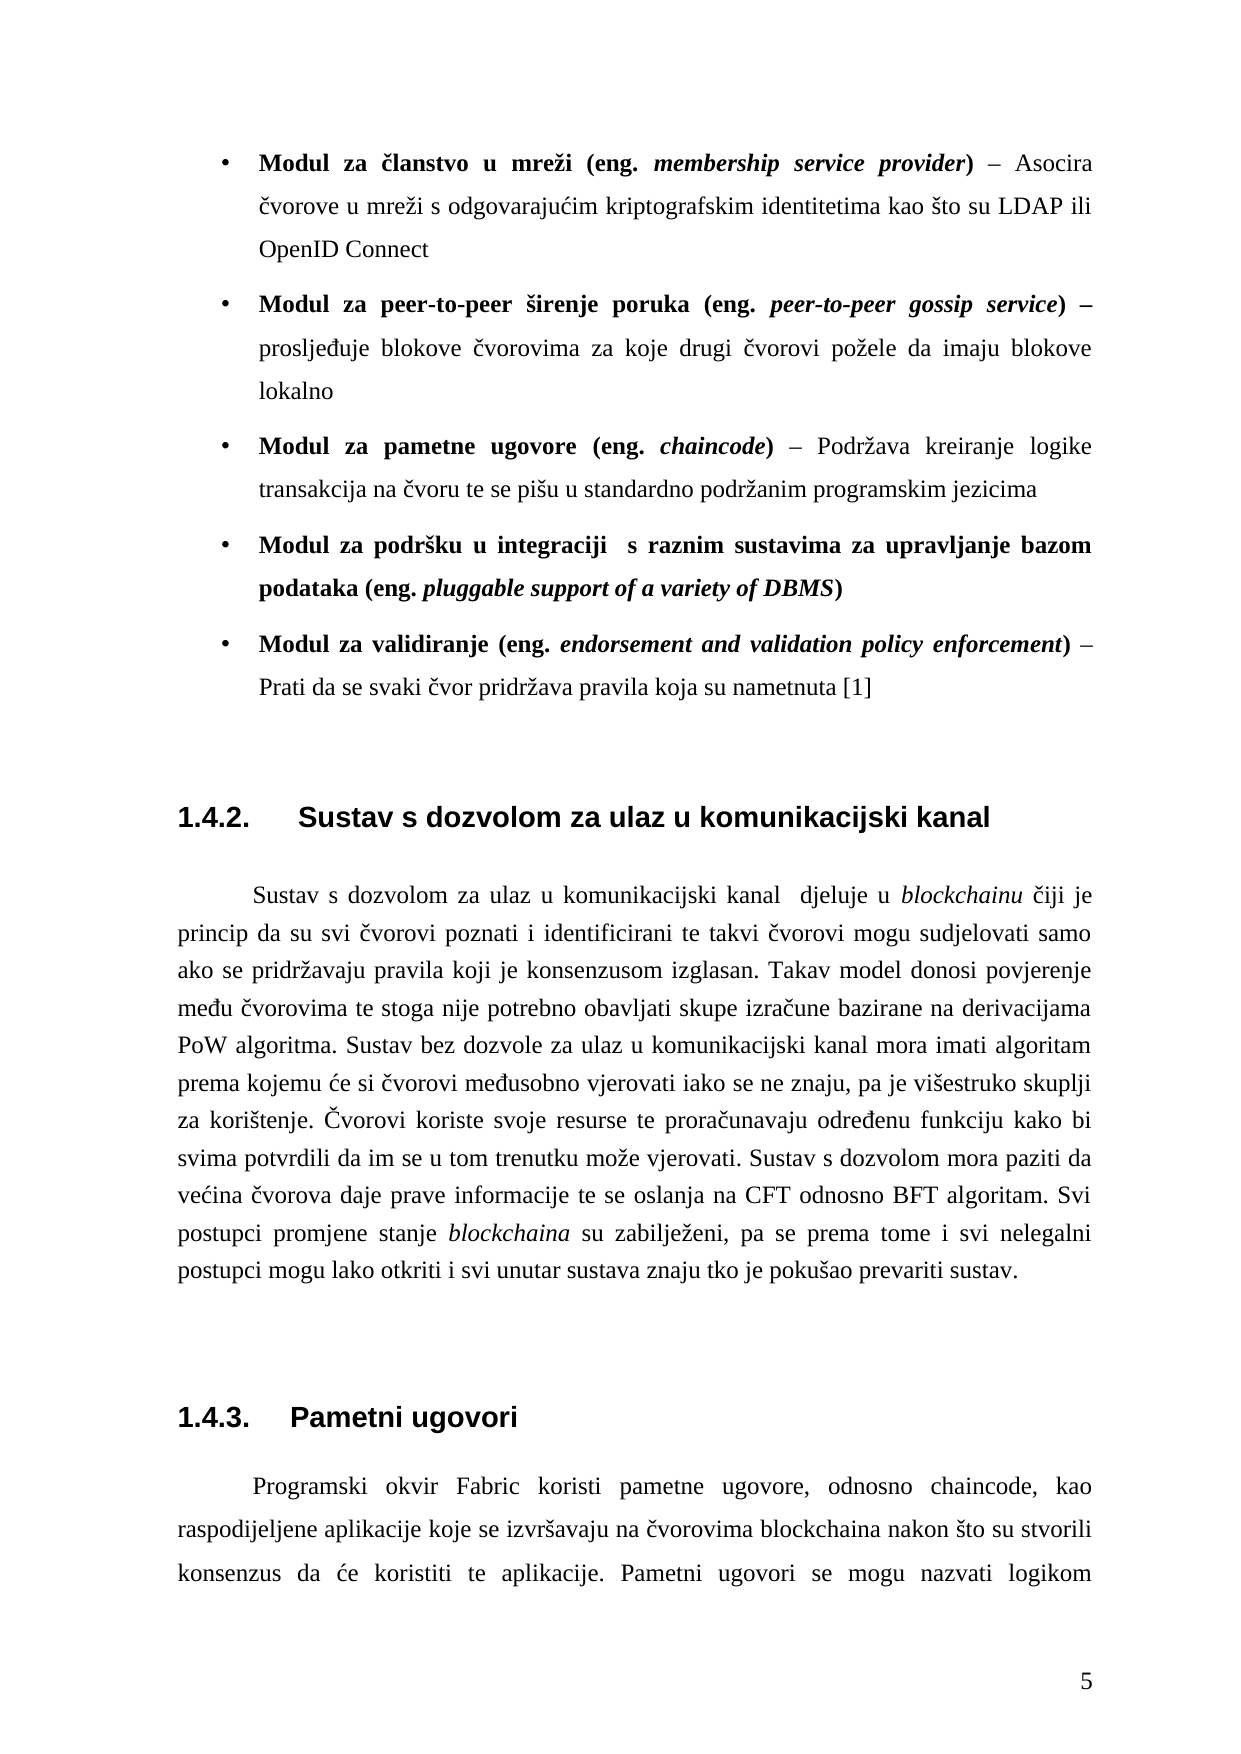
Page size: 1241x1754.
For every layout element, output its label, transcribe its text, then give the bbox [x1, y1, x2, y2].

list Modul za podršku u integraciji s raznim sustavima za upravljanje bazom podataka (eng. pluggable support of a variety of DBMS) [221, 530, 1092, 602]
text Sustav s dozvolom za ulaz u komunikacijski kanal djeluje u blockchainu čiji je princip da su svi čvorovi poznati i identificirani te takvi čvorovi mogu sudjelovati samo ako se pridržavaju pravila koji je konsenzusom izglasan. Takav model donosi povjerenje među čvorovima te stoga nije potrebno obavljati skupe izračune bazirane na derivacijama PoW algoritma. Sustav bez dozvole za ulaz u komunikacijski kanal mora imati algoritam prema kojemu će si čvorovi međusobno vjerovati iako se ne znaju, pa je višestruko skuplji za korištenje. Čvorovi koriste svoje resurse te proračunavaju određenu funkciju kako bi svima potvrdili da im se u tom trenutku može vjerovati. Sustav s dozvolom mora paziti da većina čvorova daje prave informacije te se oslanja na CFT odnosno BFT algoritam. Svi postupci promjene stanje blockchaina su zabilježeni, pa se prema tome i svi nelegalni postupci mogu lako otkriti i svi unutar sustava znaju tko je pokušao prevariti sustav. [177, 871, 1092, 1284]
subtitle Pametni ugovori [177, 1396, 1092, 1434]
list Modul za pametne ugovore (eng. chaincode) – Podržava kreiranje logike transakcija na čvoru te se pišu u standardno podržanim programskim jezicima [221, 431, 1092, 503]
list Modul za validiranje (eng. endorsement and validation policy enforcement) – Prati da se svaki čvor pridržava pravila koja su nametnuta [1] [221, 629, 1092, 701]
subtitle Sustav s dozvolom za ulaz u komunikacijski kanal [177, 796, 1092, 834]
text Programski okvir Fabric koristi pametne ugovore, odnosno chaincode, kao raspodijeljene aplikacije koje se izvršavaju na čvorovima blockchaina nakon što su stvorili konsenzus da će koristiti te aplikacije. Pametni ugovori se mogu nazvati logikom [177, 1471, 1092, 1586]
list Modul za peer-to-peer širenje poruka (eng. peer-to-peer gossip service) – prosljeđuje blokove čvorovima za koje drugi čvorovi požele da imaju blokove lokalno [221, 289, 1092, 404]
list Modul za članstvo u mreži (eng. membership service provider) – Asocira čvorove u mreži s odgovarajućim kriptografskim identitetima kao što su LDAP ili OpenID Connect [221, 148, 1092, 263]
